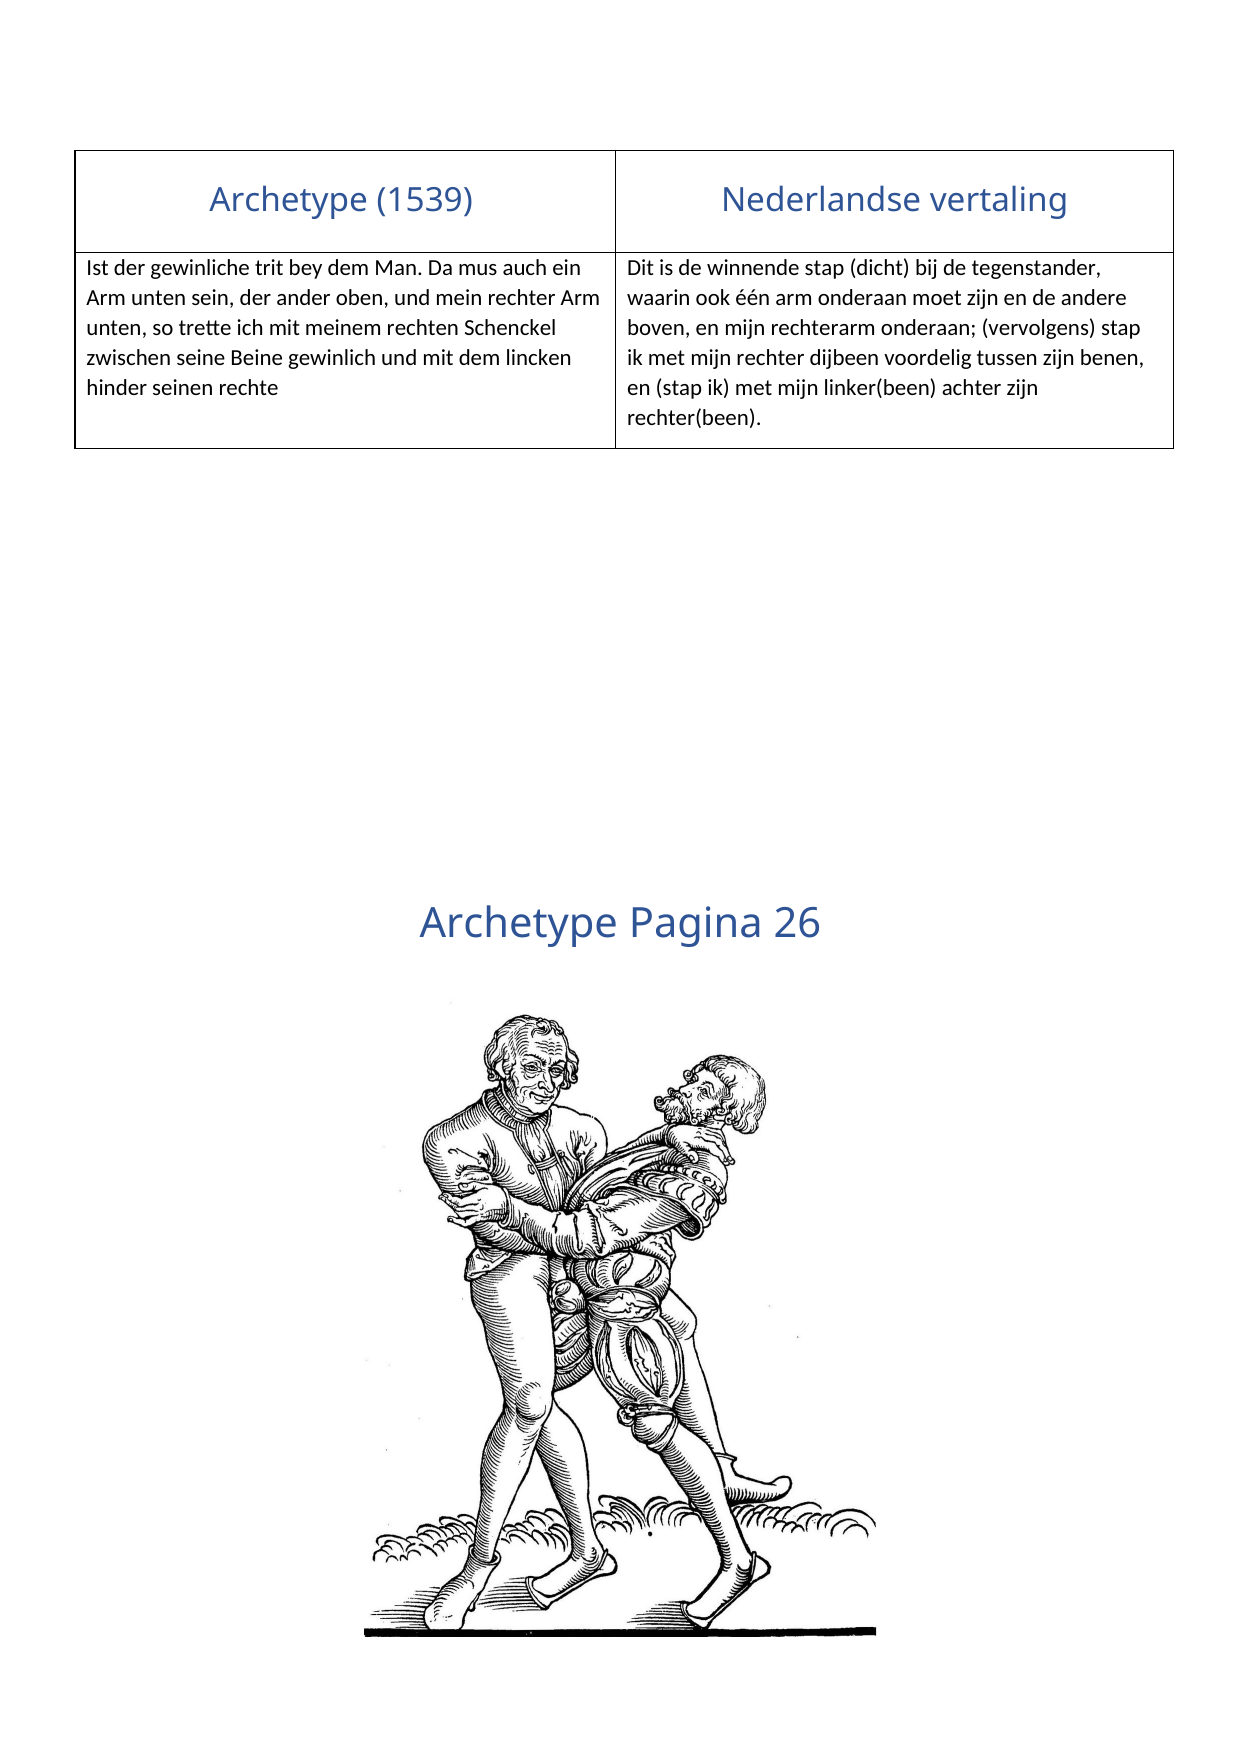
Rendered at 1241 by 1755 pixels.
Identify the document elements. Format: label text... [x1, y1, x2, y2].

table_cell Ist der gewinliche trit bey dem Man. Da mus auch ein Arm unten sein, der ander oben, und mein rechter Arm unten, so trette ich mit meinem rechten Schenckel zwischen seine Beine gewinlich und mit dem lincken hinder seinen rechte [76, 253, 615, 447]
subtitle Archetype Pagina 26 [75, 892, 1165, 949]
picture [364, 953, 877, 1637]
table_header Nederlandse vertaling [616, 151, 1173, 252]
table_cell Dit is de winnende stap (dicht) bij de tegenstander, waarin ook één arm onderaan moet zijn en de andere boven, en mijn rechterarm onderaan; (vervolgens) stap ik met mijn rechter dijbeen voordelig tussen zijn benen, en (stap ik) met mijn linker(been) achter zijn rechter(been). [616, 253, 1173, 447]
table_header Archetype (1539) [76, 151, 615, 252]
